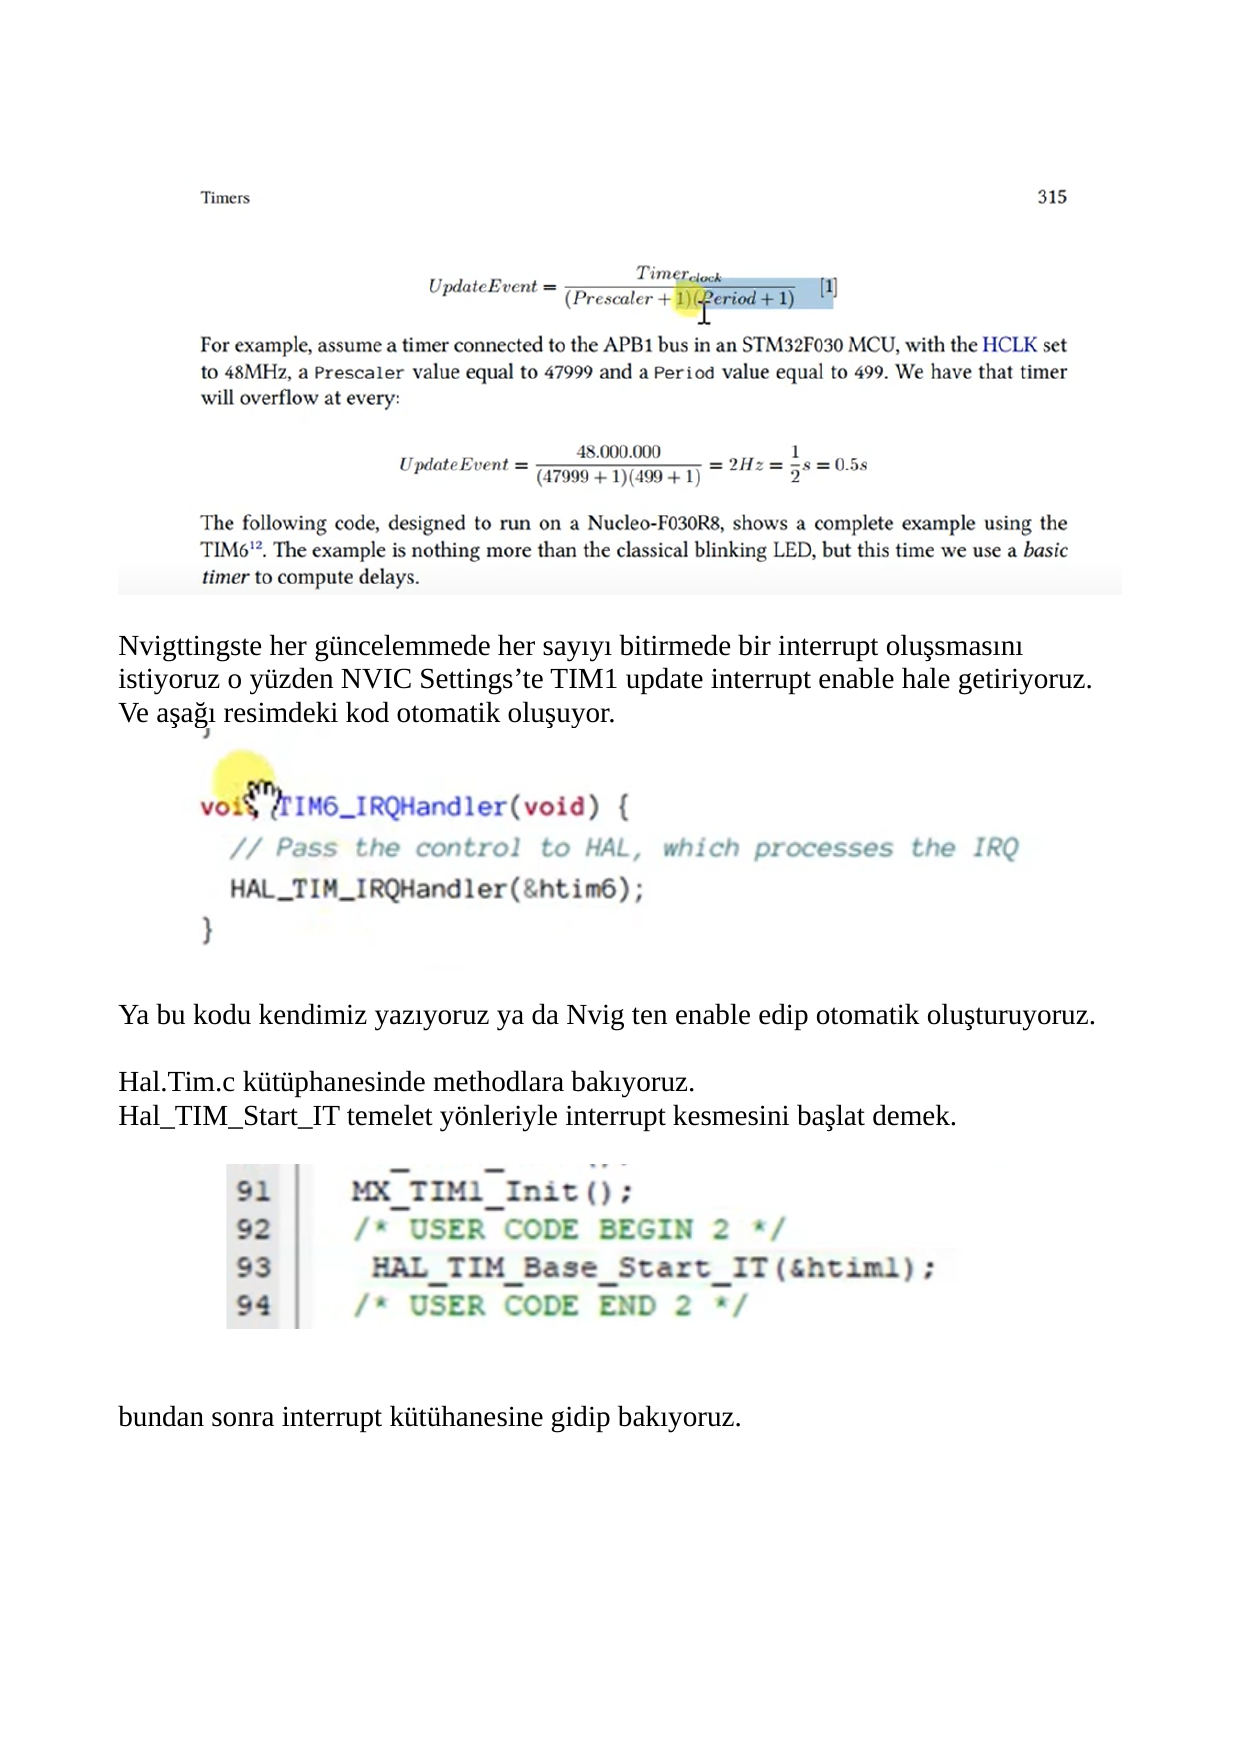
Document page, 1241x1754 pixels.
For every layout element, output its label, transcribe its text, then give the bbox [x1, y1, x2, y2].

text Hal_TIM_Start_IT temelet yönleriyle interrupt kesmesini başlat demek. [118, 1098, 1122, 1131]
text Ve aşağı resimdeki kod otomatik oluşuyor. [118, 695, 1122, 729]
text Nvigttingste her güncelemmede her sayıyı bitirmede bir interrupt oluşsmasını istiyoruz o yüzden NVIC Settings’te TIM1 update interrupt enable hale getiriyoruz. [118, 628, 1122, 695]
picture [118, 151, 1123, 595]
text bundan sonra interrupt kütühanesine gidip bakıyoruz. [118, 1399, 1122, 1433]
picture [226, 1164, 1014, 1329]
text Ya bu kodu kendimiz yazıyoruz ya da Nvig ten enable edip otomatik oluşturuyoruz. [118, 997, 1122, 1031]
picture [172, 728, 1068, 971]
text Hal.Tim.c kütüphanesinde methodlara bakıyoruz. [118, 1064, 1122, 1098]
